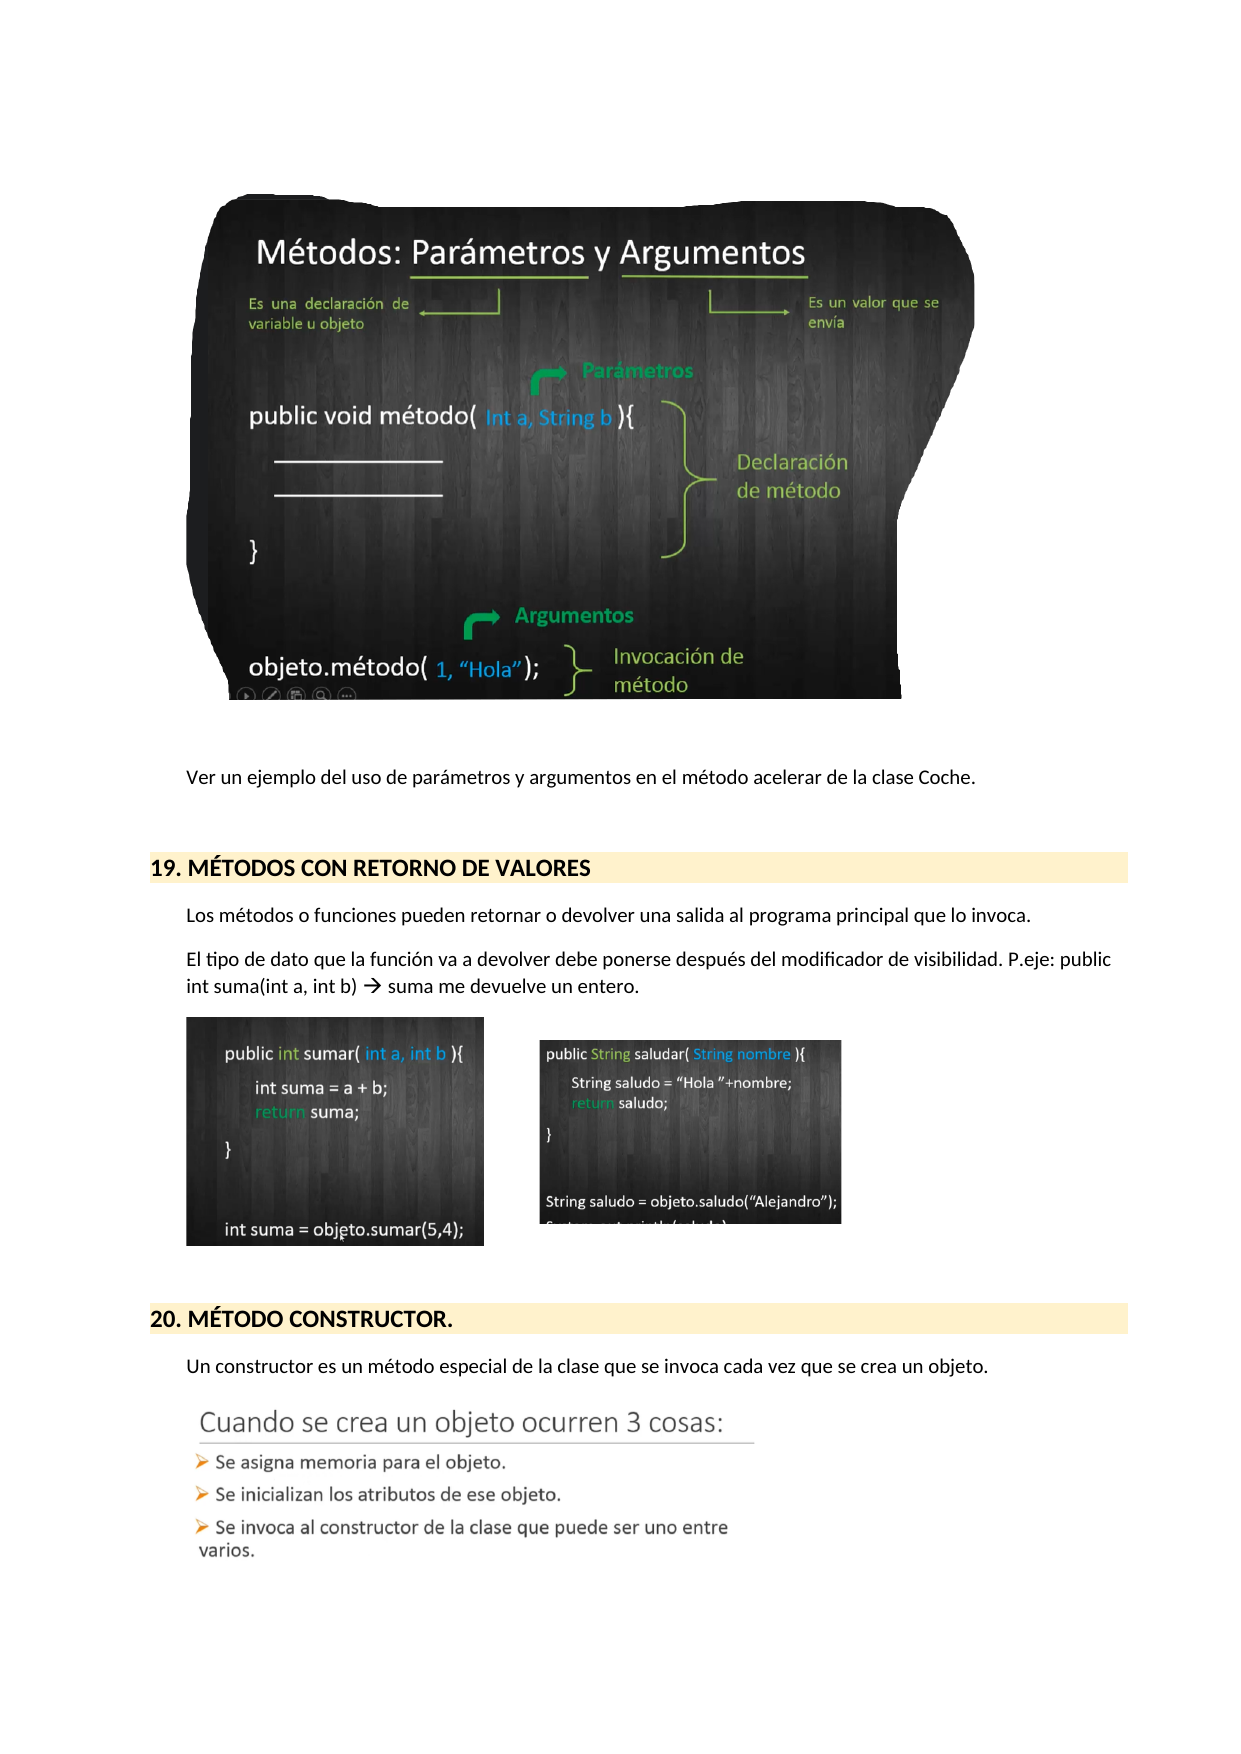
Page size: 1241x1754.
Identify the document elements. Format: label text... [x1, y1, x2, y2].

picture [539, 1040, 842, 1224]
picture [186, 1017, 484, 1246]
text Los métodos o funciones pueden retornar o devolver una salida al programa principal que lo invoca. [186, 902, 1128, 927]
text Ver un ejemplo del uso de parámetros y argumentos en el método acelerar de la clase Coche. [186, 764, 1128, 789]
list MÉTODOS CON RETORNO DE VALORES [150, 852, 1128, 883]
text Un constructor es un método especial de la clase que se invoca cada vez que se crea un objeto. [186, 1353, 1128, 1378]
list MÉTODO CONSTRUCTOR. [150, 1303, 1128, 1334]
picture [186, 1397, 758, 1579]
picture [186, 194, 975, 700]
text El tipo de dato que la función va a devolver debe ponerse después del modificador de visibilidad. P.eje: public int suma(int a, int b)  suma me devuelve un entero. [186, 946, 1128, 999]
